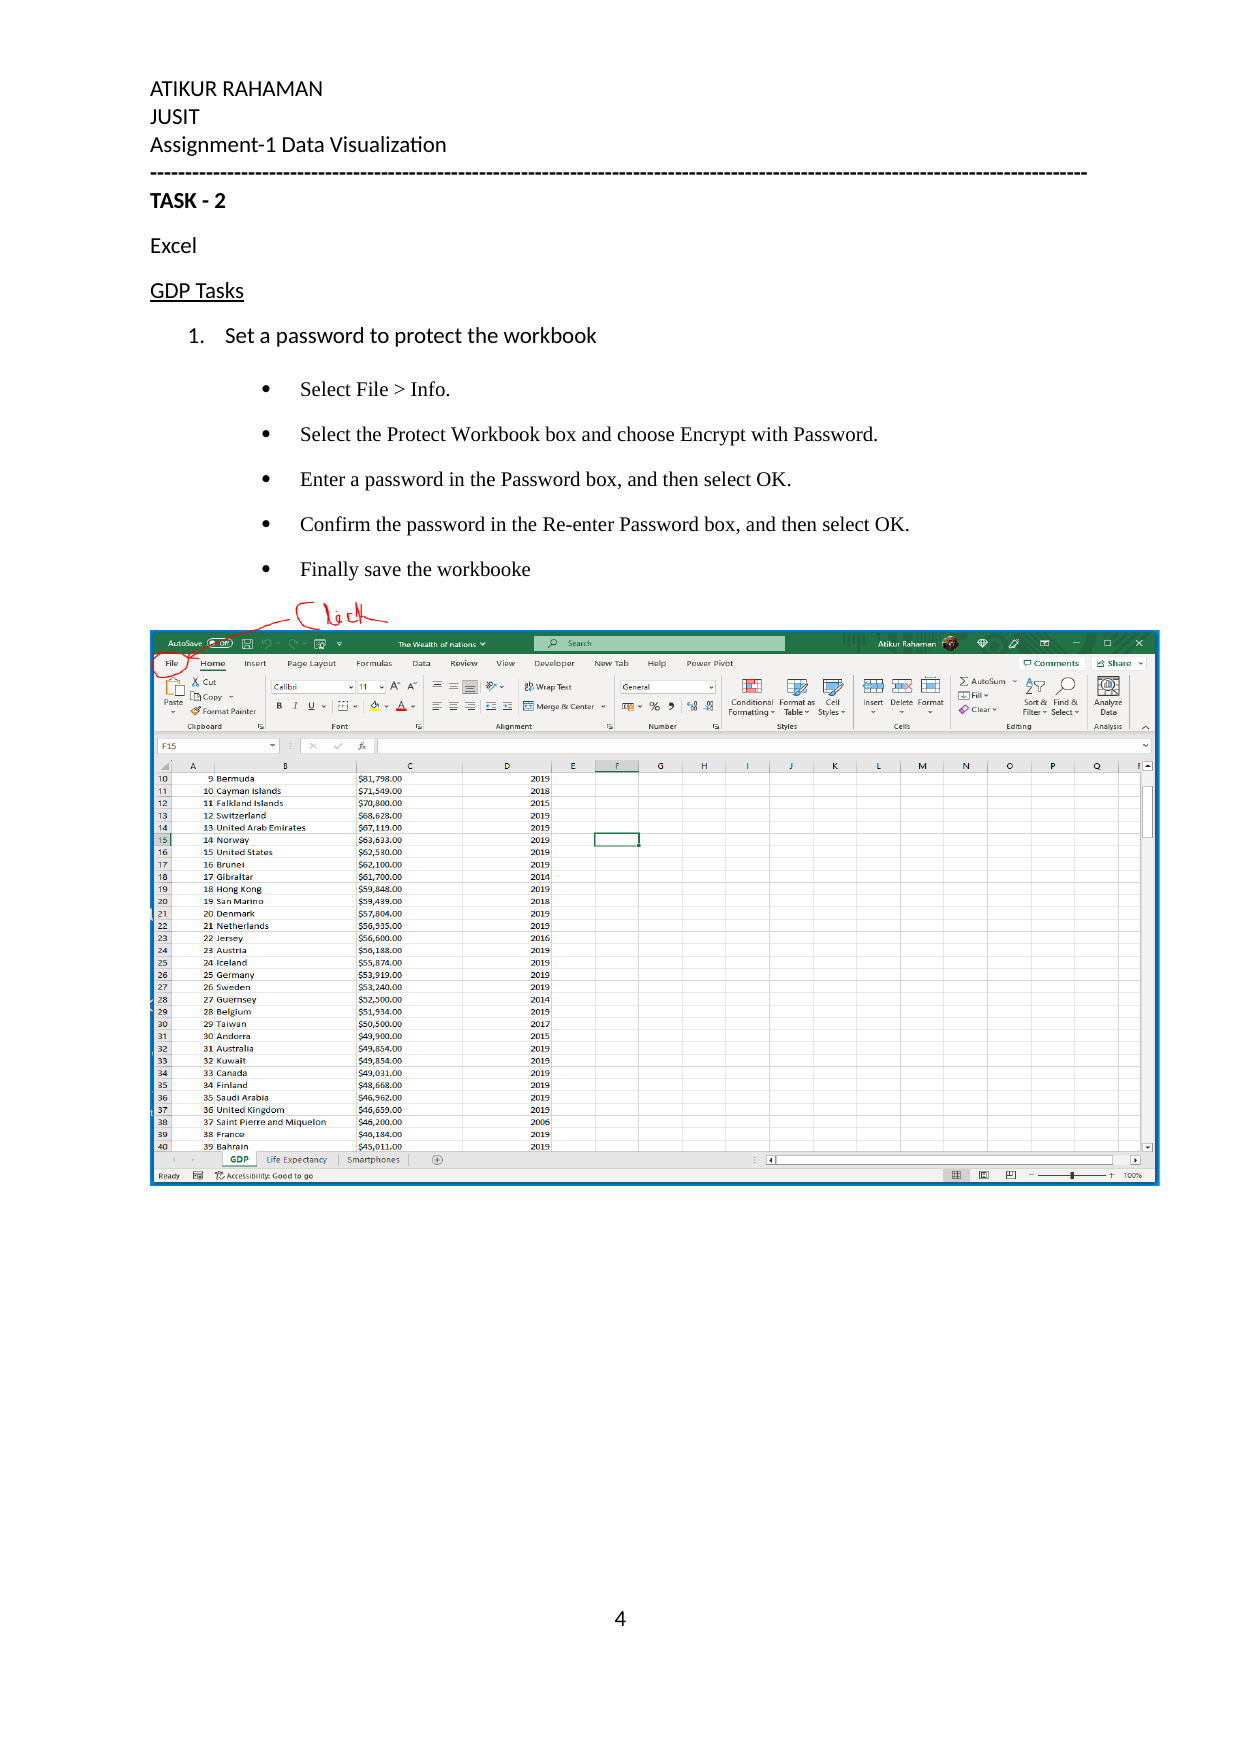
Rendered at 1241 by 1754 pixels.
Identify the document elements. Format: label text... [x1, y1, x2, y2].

list Finally save the workbooke [262, 557, 1090, 581]
list Select File > Info. [262, 377, 1090, 401]
text TASK - 2 [150, 186, 1090, 214]
text Excel [150, 231, 1090, 259]
list Select the Protect Workbook box and choose Encrypt with Password. [262, 422, 1090, 446]
list Enter a password in the Password box, and then select OK. [262, 467, 1090, 491]
list Confirm the password in the Re-enter Password box, and then select OK. [262, 512, 1090, 536]
list Set a password to protect the workbook [187, 321, 1090, 349]
text GDP Tasks [150, 276, 1090, 304]
